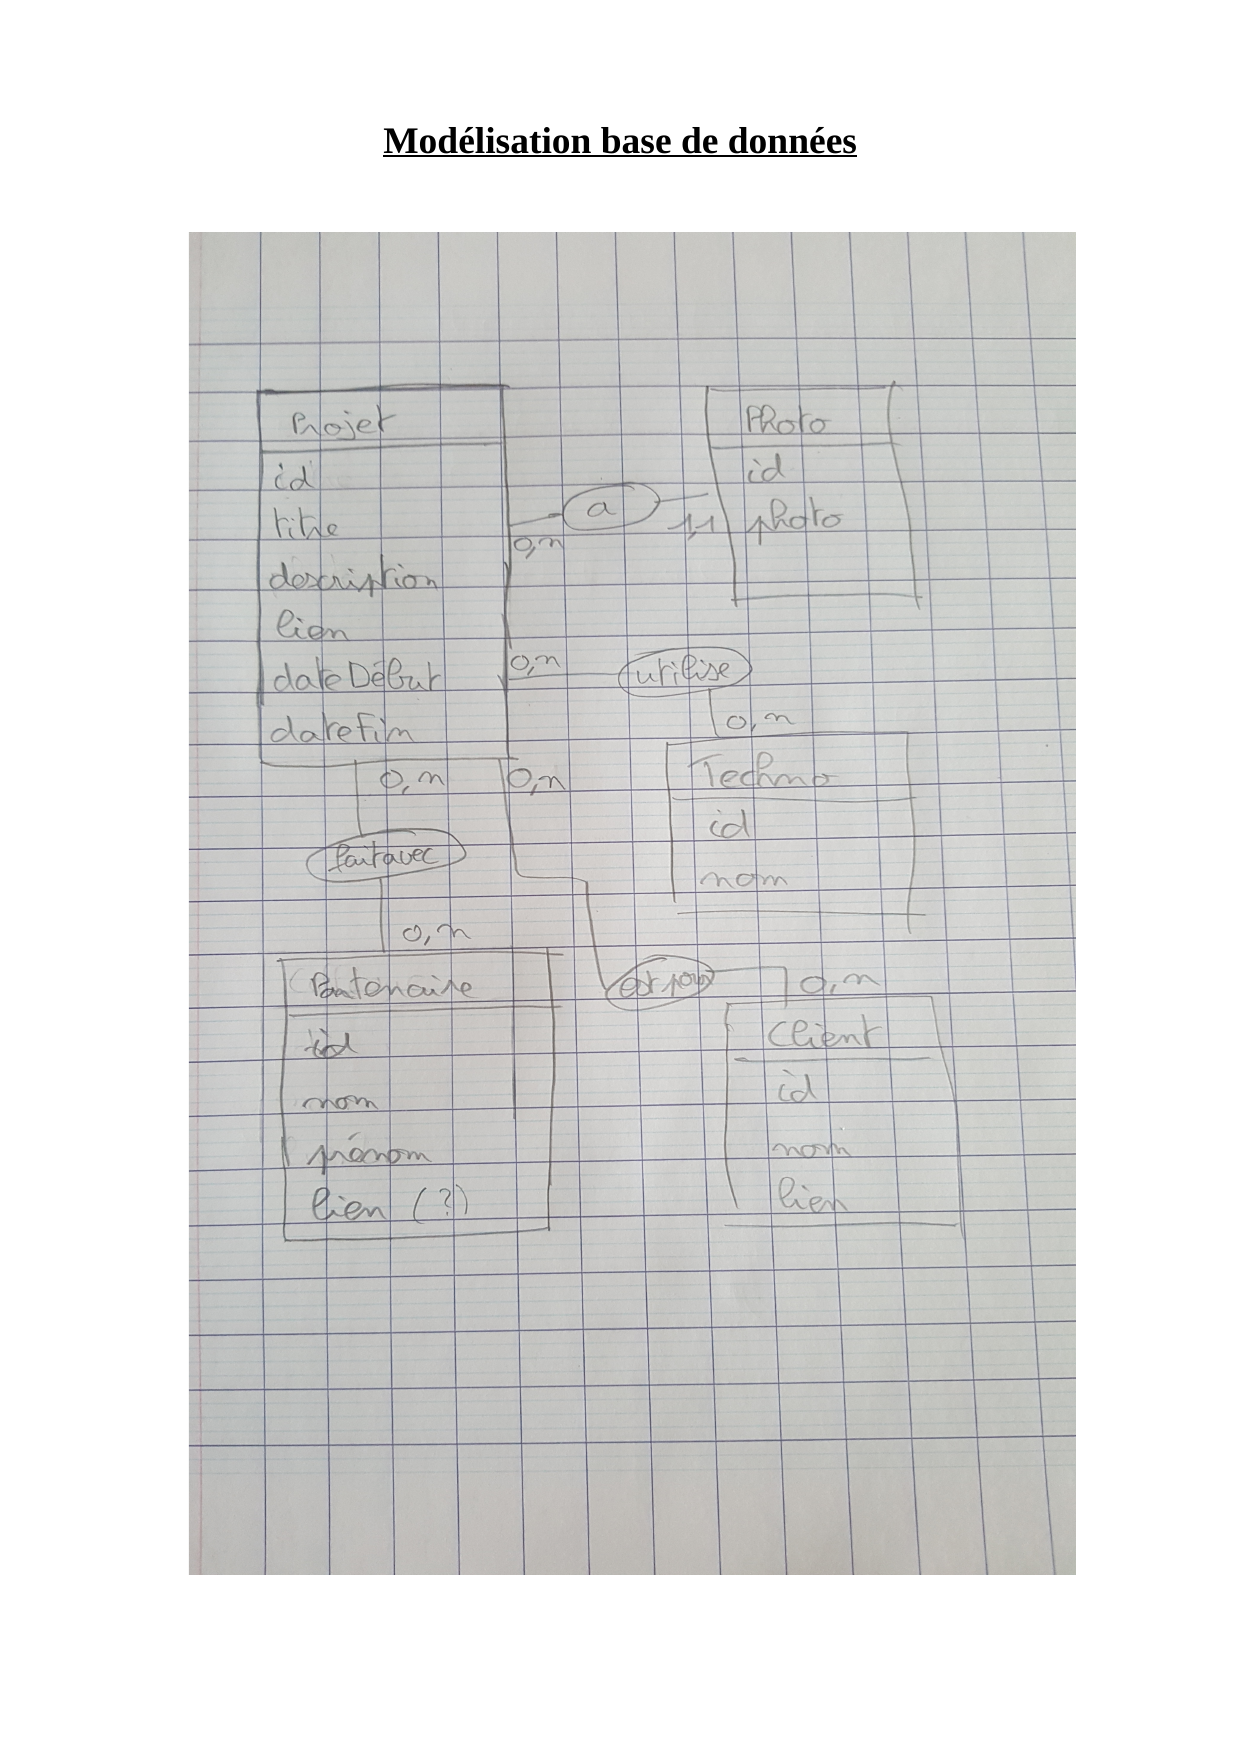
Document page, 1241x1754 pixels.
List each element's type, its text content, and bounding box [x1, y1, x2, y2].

text Modélisation base de données [118, 118, 1122, 161]
picture [188, 232, 1076, 1575]
